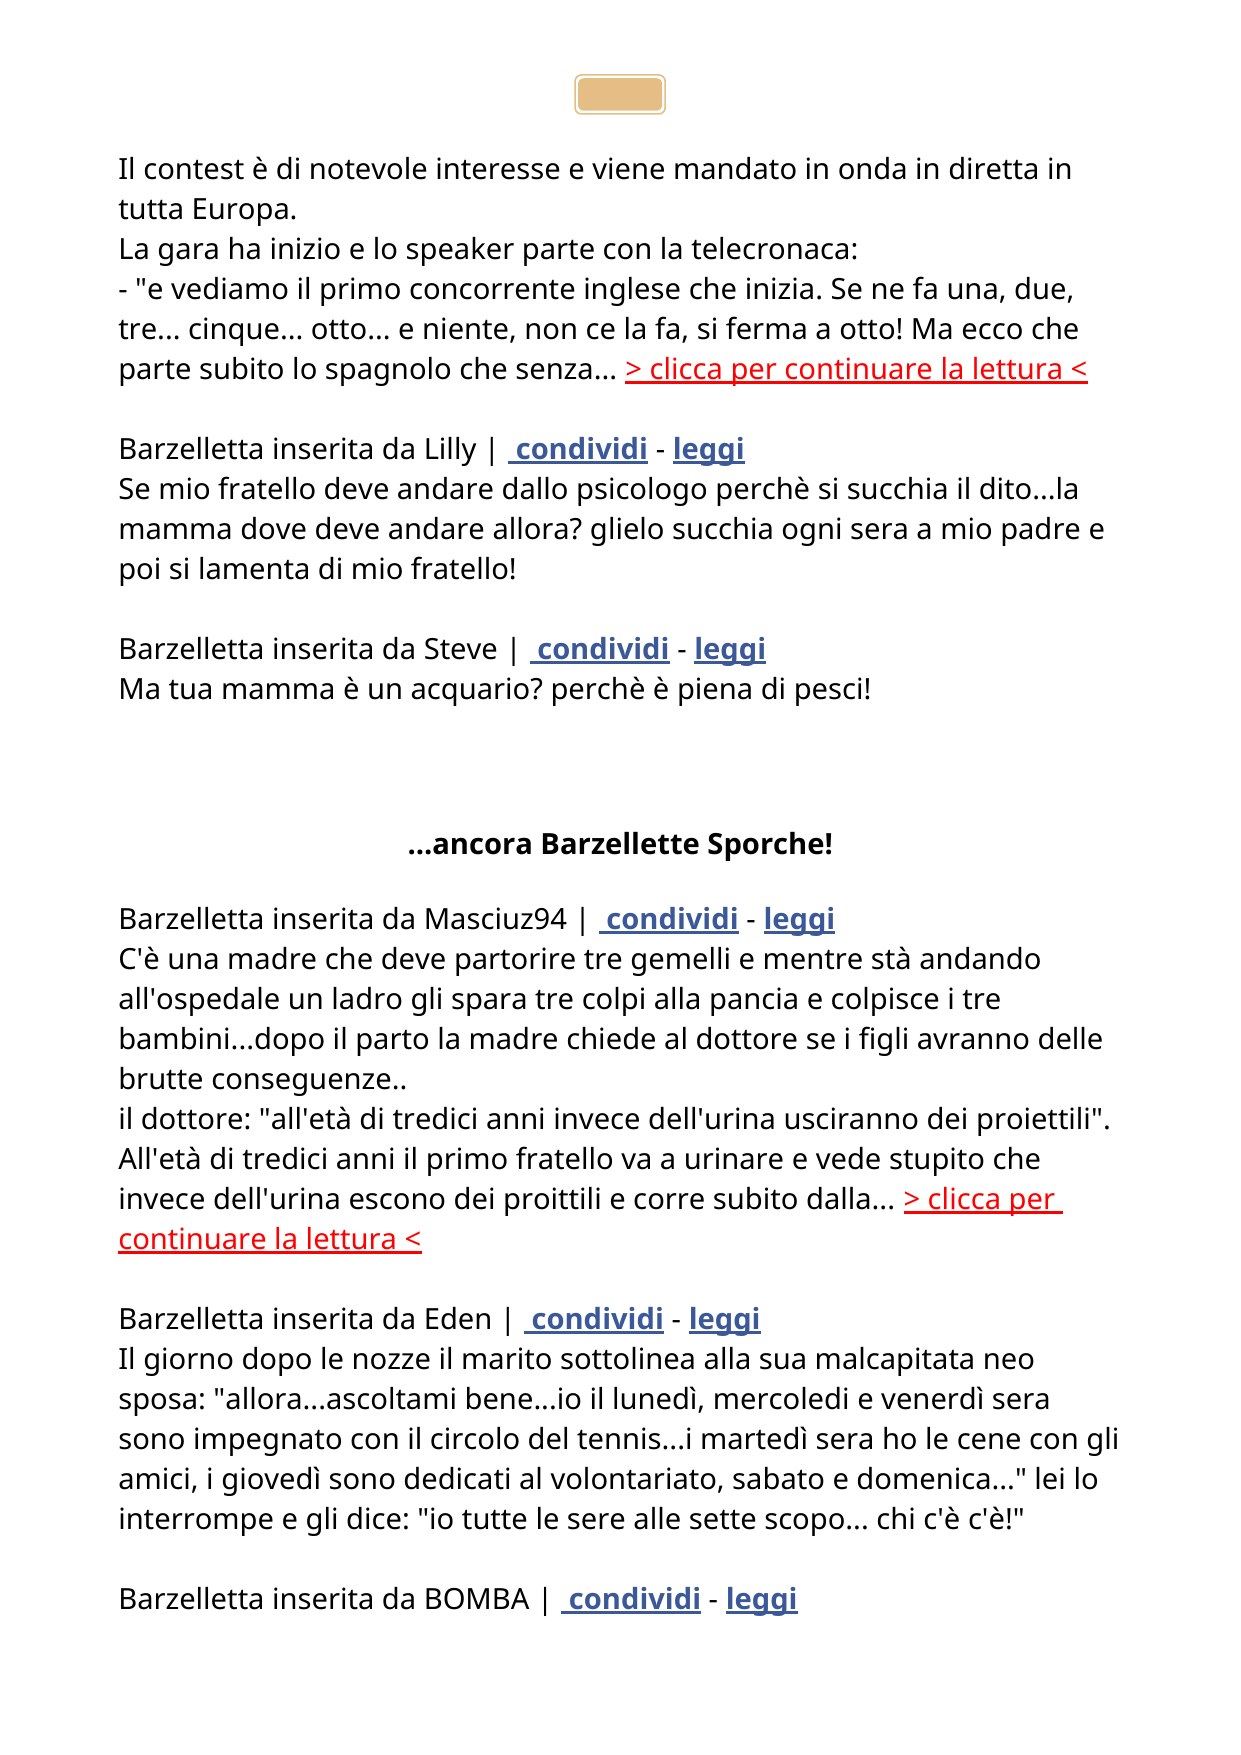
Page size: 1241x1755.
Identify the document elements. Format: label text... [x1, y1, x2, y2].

text Il contest è di notevole interesse e viene mandato in onda in diretta in tutta Europa. La gara ha inizio e lo speaker parte con la telecronaca: - "e vediamo il primo concorrente inglese che inizia. Se ne fa una, due, tre... cinque... otto... e niente, non ce la fa, si ferma a otto! Ma ecco che parte subito lo spagnolo che senza... > clicca per continuare la lettura < [118, 148, 1122, 388]
text ...ancora Barzellette Sporche! [118, 823, 1122, 863]
text Il giorno dopo le nozze il marito sottolinea alla sua malcapitata neo sposa: "allora...ascoltami bene...io il lunedì, mercoledi e venerdì sera sono impegnato con il circolo del tennis...i martedì sera ho le cene con gli amici, i giovedì sono dedicati al volontariato, sabato e domenica..." lei lo interrompe e gli dice: "io tutte le sere alle sette scopo... chi c'è c'è!" [118, 1338, 1122, 1538]
text Barzelletta inserita da Lilly | condividi - leggi [118, 388, 1122, 468]
text Barzelletta inserita da BOMBA | condividi - leggi [118, 1538, 1122, 1618]
text Ma tua mamma è un acquario? perchè è piena di pesci! [118, 668, 1122, 708]
text C'è una madre che deve partorire tre gemelli e mentre stà andando all'ospedale un ladro gli spara tre colpi alla pancia e colpisce i tre bambini...dopo il parto la madre chiede al dottore se i figli avranno delle brutte conseguenze.. il dottore: "all'età di tredici anni invece dell'urina usciranno dei proiettili". All'età di tredici anni il primo fratello va a urinare e vede stupito che invece dell'urina escono dei proittili e corre subito dalla... > clicca per continuare la lettura < [118, 938, 1122, 1258]
text Se mio fratello deve andare dallo psicologo perchè si succhia il dito...la mamma dove deve andare allora? glielo succhia ogni sera a mio padre e poi si lamenta di mio fratello! [118, 468, 1122, 588]
text Barzelletta inserita da Masciuz94 | condividi - leggi [118, 898, 1122, 938]
text Barzelletta inserita da Eden | condividi - leggi [118, 1258, 1122, 1338]
text Barzelletta inserita da Steve | condividi - leggi [118, 588, 1122, 668]
